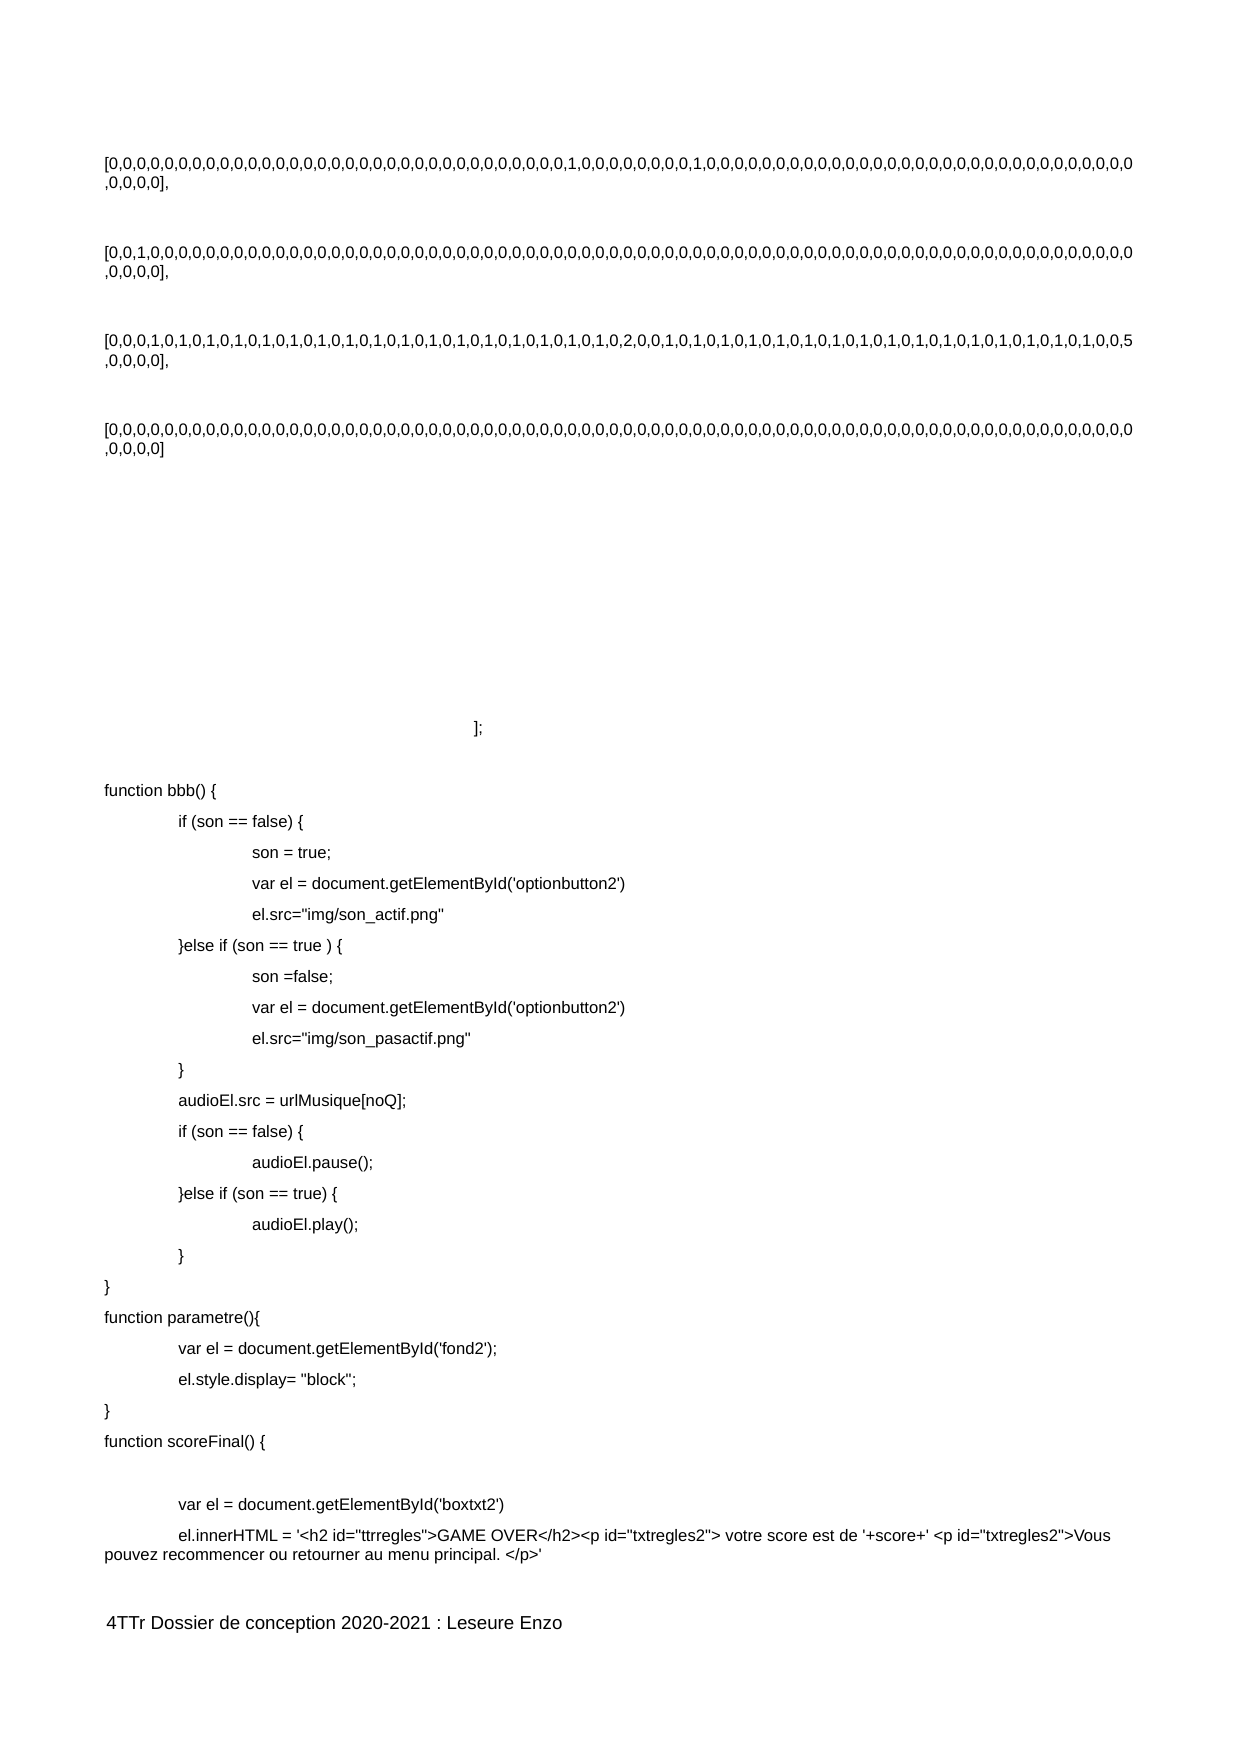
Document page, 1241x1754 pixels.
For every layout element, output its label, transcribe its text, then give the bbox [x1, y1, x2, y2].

text } [104, 1277, 1134, 1296]
text el.src="img/son_actif.png" [104, 904, 1134, 924]
text } [104, 1246, 1134, 1265]
text son =false; [104, 967, 1134, 986]
text var el = document.getElementById('fond2'); [104, 1339, 1134, 1358]
text el.innerHTML = '<h2 id="ttrregles">GAME OVER</h2><p id="txtregles2"> votre score est de '+score+' <p id="txtregles2">Vous pouvez recommencer ou retourner au menu principal. </p>' [104, 1525, 1134, 1564]
text [0,0,1,0,0,0,0,0,0,0,0,0,0,0,0,0,0,0,0,0,0,0,0,0,0,0,0,0,0,0,0,0,0,0,0,0,0,0,0,0,0,0,0,0,0,0,0,0,0,0,0,0,0,0,0,0,0,0,0,0,0,0,0,0,0,0,0,0,0,0,0,0,0,0,0,0,0,0], [104, 204, 1134, 281]
text el.style.display= "block"; [104, 1370, 1134, 1389]
text if (son == false) { [104, 811, 1134, 831]
text } [104, 1401, 1134, 1420]
text }else if (son == true ) { [104, 936, 1134, 955]
text var el = document.getElementById('optionbutton2') [104, 873, 1134, 893]
text function bbb() { [104, 780, 1134, 799]
text var el = document.getElementById('optionbutton2') [104, 998, 1134, 1017]
text [0,0,0,0,0,0,0,0,0,0,0,0,0,0,0,0,0,0,0,0,0,0,0,0,0,0,0,0,0,0,0,0,0,0,0,0,0,0,0,0,0,0,0,0,0,0,0,0,0,0,0,0,0,0,0,0,0,0,0,0,0,0,0,0,0,0,0,0,0,0,0,0,0,0,0,0,0,0] [104, 381, 1134, 458]
text audioEl.pause(); [104, 1153, 1134, 1172]
text function scoreFinal() { [104, 1432, 1134, 1451]
text function parametre(){ [104, 1308, 1134, 1327]
text audioEl.src = urlMusique[noQ]; [104, 1091, 1134, 1110]
text } [104, 1060, 1134, 1079]
text ]; [104, 718, 1134, 737]
text if (son == false) { [104, 1122, 1134, 1141]
text el.src="img/son_pasactif.png" [104, 1029, 1134, 1048]
text [0,0,0,0,0,0,0,0,0,0,0,0,0,0,0,0,0,0,0,0,0,0,0,0,0,0,0,0,0,0,0,0,0,1,0,0,0,0,0,0,0,0,1,0,0,0,0,0,0,0,0,0,0,0,0,0,0,0,0,0,0,0,0,0,0,0,0,0,0,0,0,0,0,0,0,0,0,0], [104, 154, 1134, 192]
text [0,0,0,1,0,1,0,1,0,1,0,1,0,1,0,1,0,1,0,1,0,1,0,1,0,1,0,1,0,1,0,1,0,1,0,1,0,2,0,0,1,0,1,0,1,0,1,0,1,0,1,0,1,0,1,0,1,0,1,0,1,0,1,0,1,0,1,0,1,0,1,0,0,5,0,0,0,0], [104, 293, 1134, 369]
text audioEl.play(); [104, 1215, 1134, 1234]
text }else if (son == true) { [104, 1184, 1134, 1203]
text son = true; [104, 842, 1134, 862]
text var el = document.getElementById('boxtxt2') [104, 1494, 1134, 1513]
